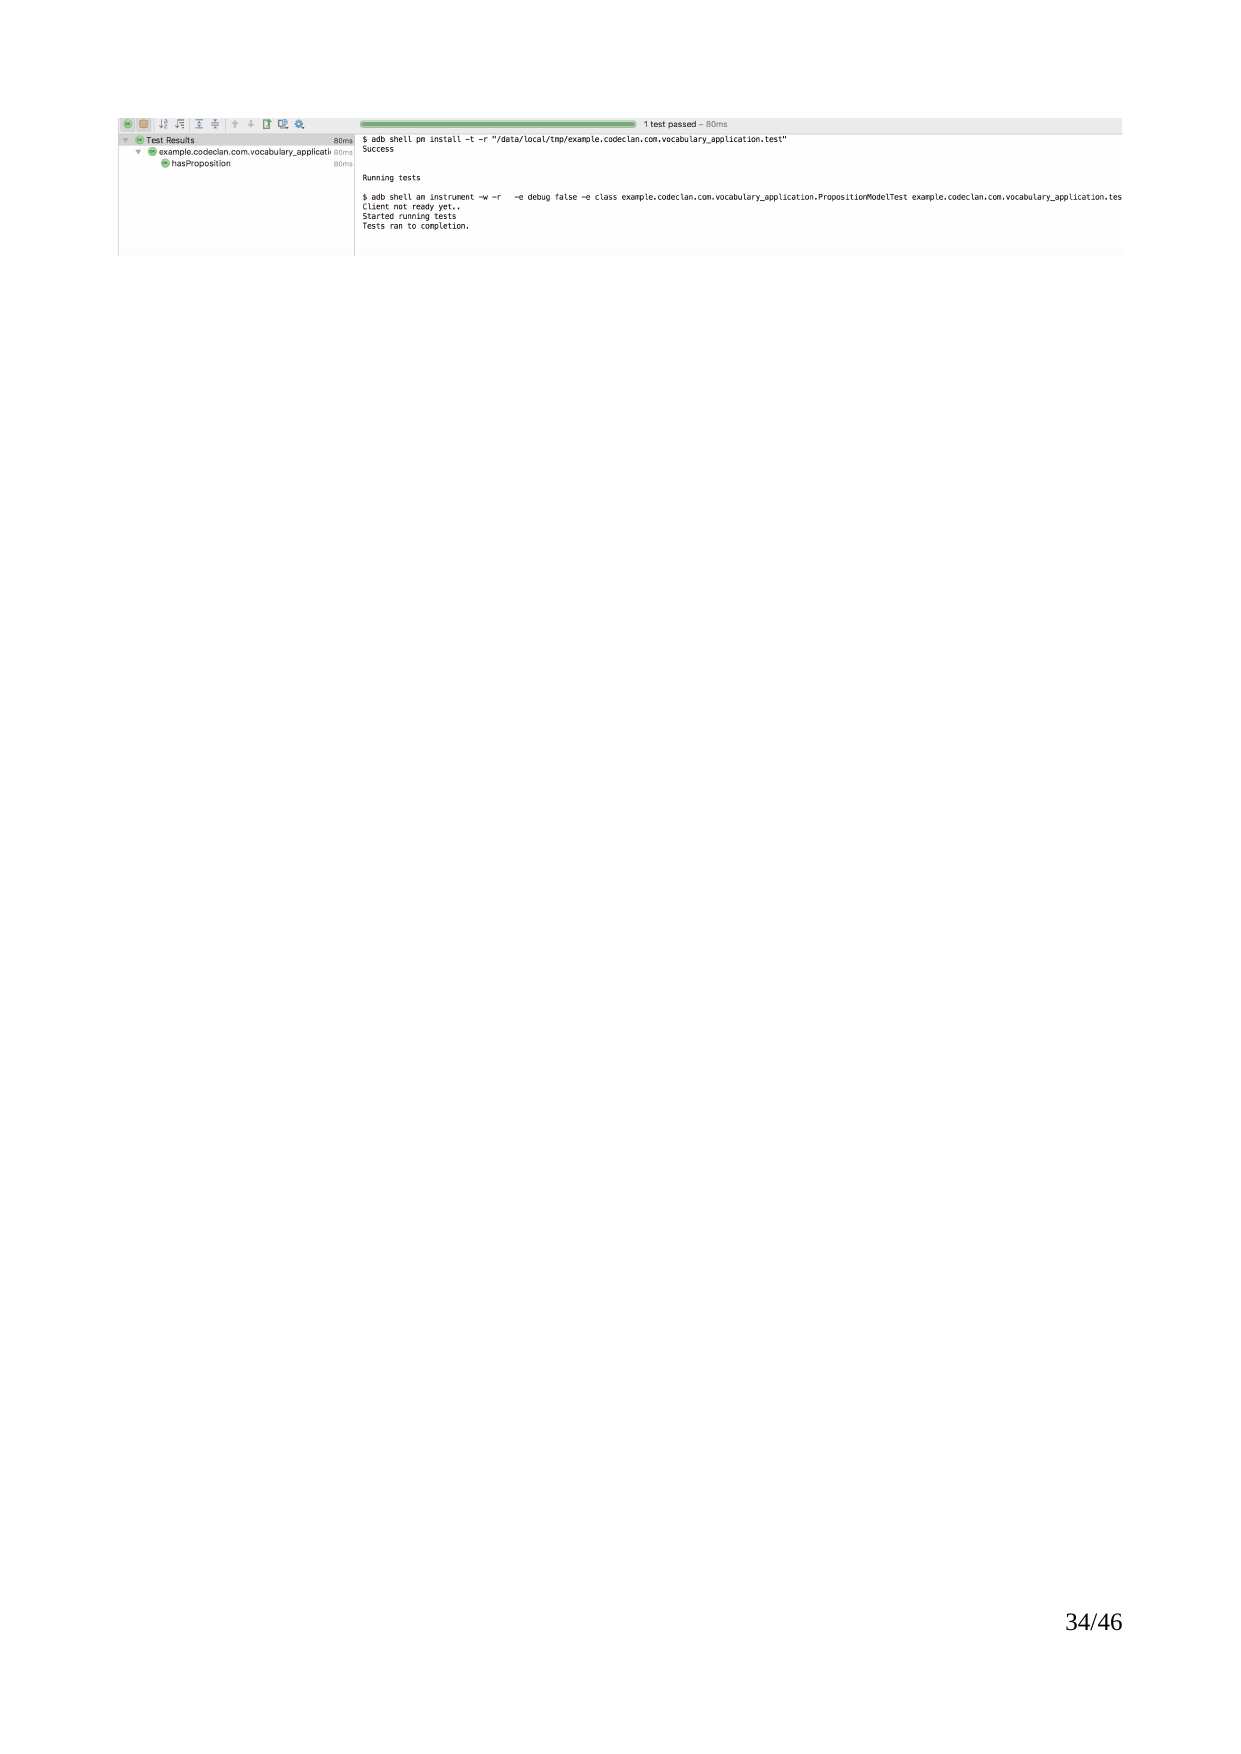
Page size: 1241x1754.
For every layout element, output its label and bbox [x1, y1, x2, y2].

picture [118, 118, 1123, 256]
